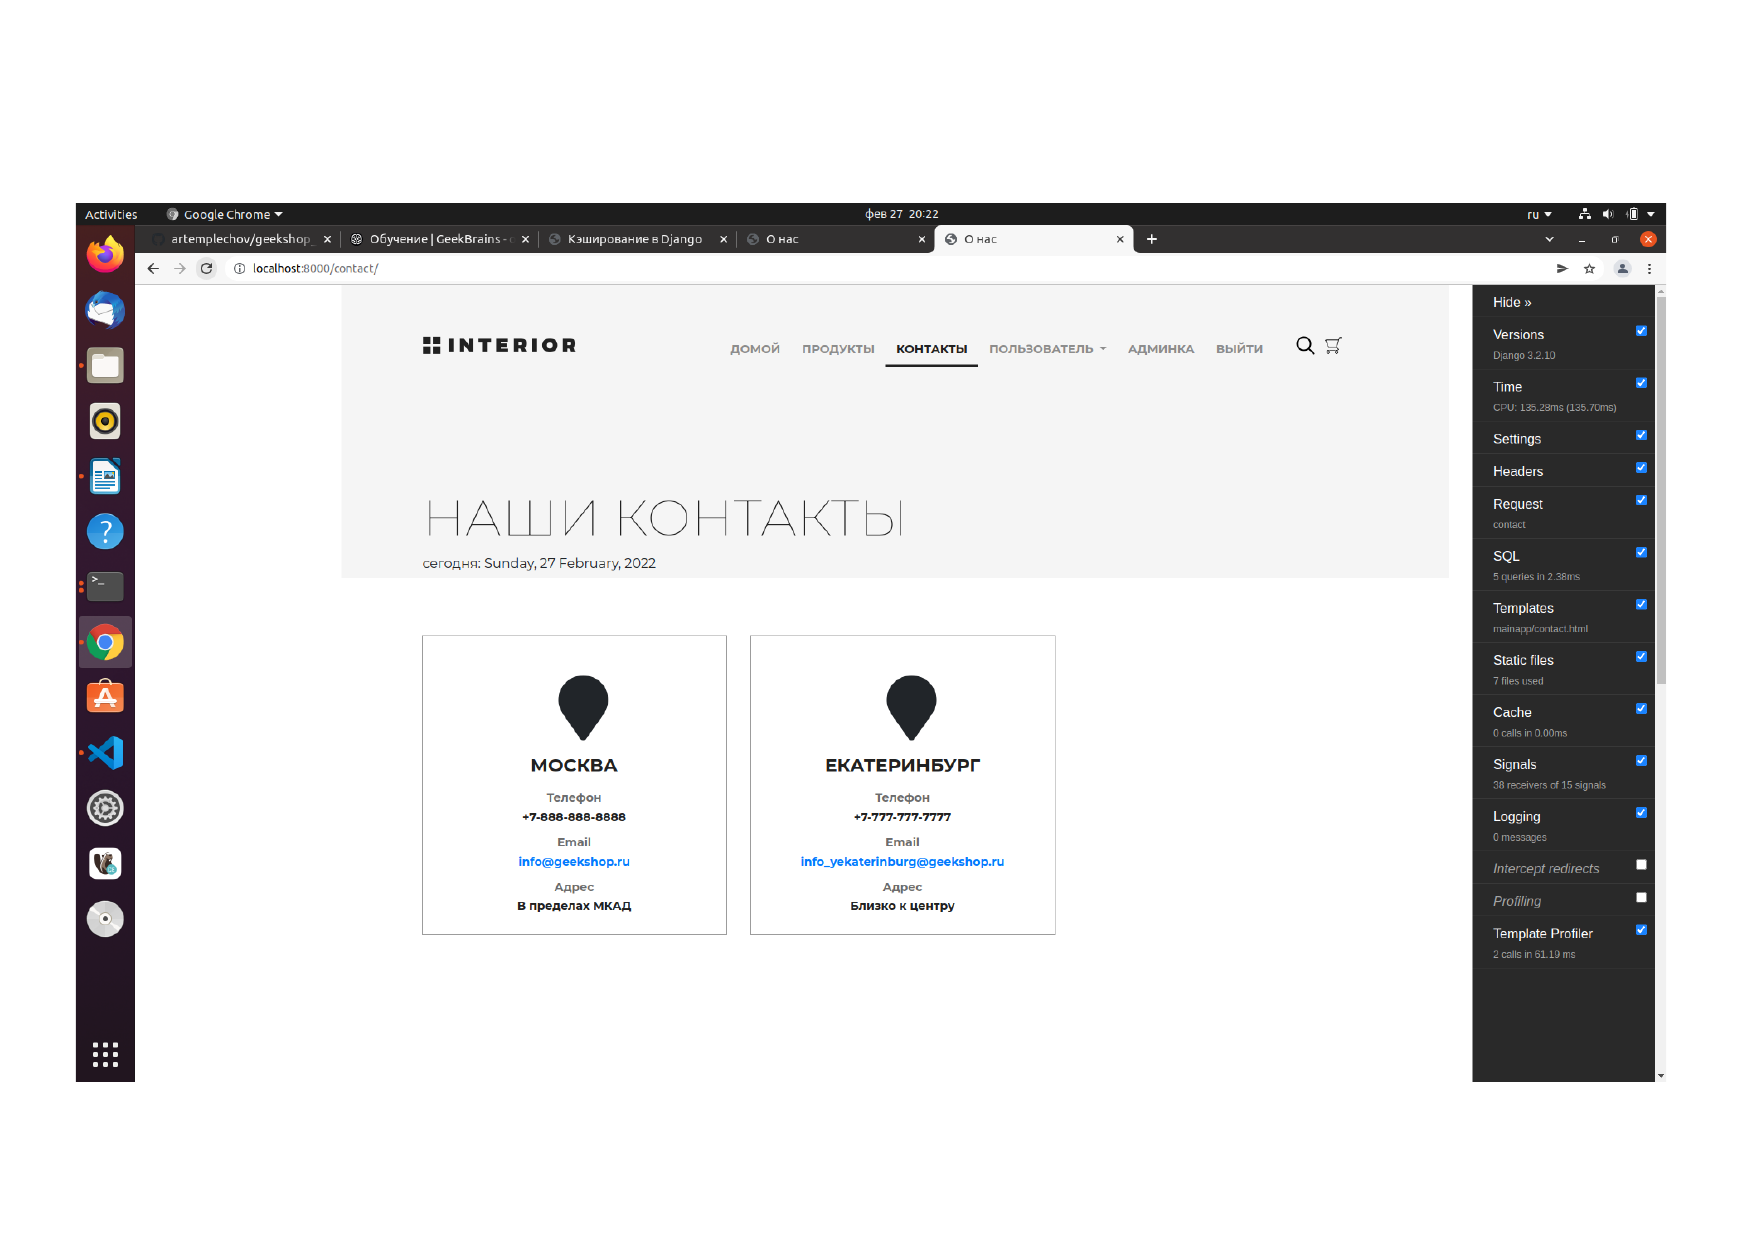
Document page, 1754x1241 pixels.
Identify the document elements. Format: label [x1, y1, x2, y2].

picture [75, 203, 1667, 1082]
